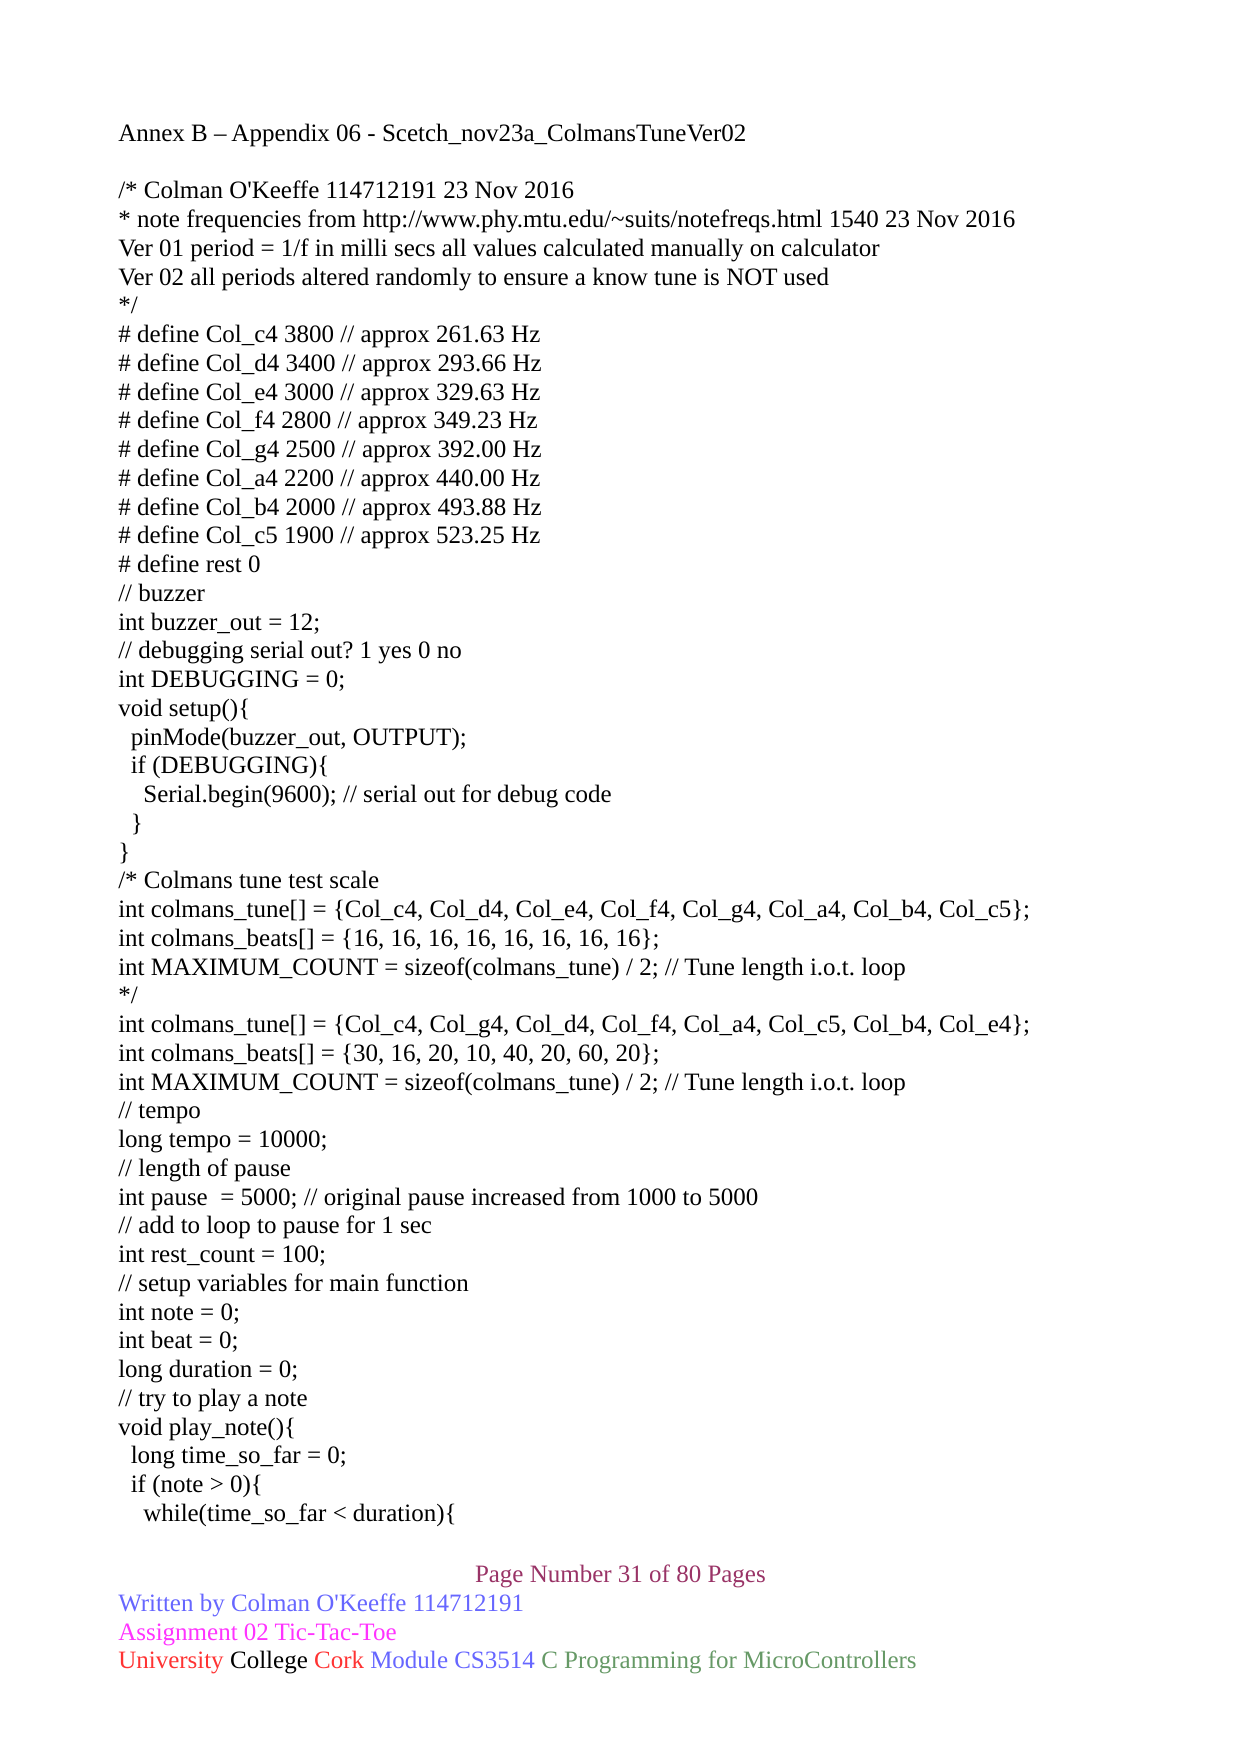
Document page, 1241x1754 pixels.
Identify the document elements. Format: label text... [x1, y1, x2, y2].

text // length of pause [118, 1153, 1122, 1182]
text # define Col_e4 3000 // approx 329.63 Hz [118, 377, 1122, 406]
text int colmans_tune[] = {Col_c4, Col_d4, Col_e4, Col_f4, Col_g4, Col_a4, Col_b4, Col_c5}; [118, 894, 1122, 923]
text long duration = 0; [118, 1354, 1122, 1383]
text } [118, 837, 1122, 866]
text int DEBUGGING = 0; [118, 664, 1122, 693]
text while(time_so_far < duration){ [118, 1498, 1122, 1527]
text int colmans_beats[] = {30, 16, 20, 10, 40, 20, 60, 20}; [118, 1038, 1122, 1067]
text int MAXIMUM_COUNT = sizeof(colmans_tune) / 2; // Tune length i.o.t. loop [118, 1067, 1122, 1096]
text /* Colman O'Keeffe 114712191 23 Nov 2016 [118, 176, 1122, 204]
text Annex B – Appendix 06 - Scetch_nov23a_ColmansTuneVer02 [118, 118, 1122, 147]
text int note = 0; [118, 1297, 1122, 1326]
text // add to loop to pause for 1 sec [118, 1211, 1122, 1239]
text int colmans_beats[] = {16, 16, 16, 16, 16, 16, 16, 16}; [118, 923, 1122, 952]
text * note frequencies from http://www.phy.mtu.edu/~suits/notefreqs.html 1540 23 Nov 2016 [118, 204, 1122, 233]
text # define Col_a4 2200 // approx 440.00 Hz [118, 463, 1122, 492]
text int MAXIMUM_COUNT = sizeof(colmans_tune) / 2; // Tune length i.o.t. loop [118, 952, 1122, 981]
text // tempo [118, 1096, 1122, 1124]
text pinMode(buzzer_out, OUTPUT); [118, 722, 1122, 751]
text */ [118, 291, 1122, 319]
text # define Col_f4 2800 // approx 349.23 Hz [118, 406, 1122, 434]
text // debugging serial out? 1 yes 0 no [118, 636, 1122, 664]
text long tempo = 10000; [118, 1124, 1122, 1153]
text void setup(){ [118, 693, 1122, 722]
text // try to play a note [118, 1383, 1122, 1412]
text # define Col_b4 2000 // approx 493.88 Hz [118, 492, 1122, 521]
text # define rest 0 [118, 549, 1122, 578]
text Ver 01 period = 1/f in milli secs all values calculated manually on calculator [118, 233, 1122, 262]
text void play_note(){ [118, 1412, 1122, 1441]
text # define Col_c5 1900 // approx 523.25 Hz [118, 521, 1122, 549]
text long time_so_far = 0; [118, 1441, 1122, 1469]
text } [118, 808, 1122, 837]
text int colmans_tune[] = {Col_c4, Col_g4, Col_d4, Col_f4, Col_a4, Col_c5, Col_b4, Col_e4}; [118, 1009, 1122, 1038]
text # define Col_d4 3400 // approx 293.66 Hz [118, 348, 1122, 377]
text # define Col_g4 2500 // approx 392.00 Hz [118, 434, 1122, 463]
text // setup variables for main function [118, 1268, 1122, 1297]
text int rest_count = 100; [118, 1239, 1122, 1268]
text // buzzer [118, 578, 1122, 607]
text int beat = 0; [118, 1326, 1122, 1354]
text /* Colmans tune test scale [118, 866, 1122, 894]
text */ [118, 981, 1122, 1009]
text Ver 02 all periods altered randomly to ensure a know tune is NOT used [118, 262, 1122, 291]
text # define Col_c4 3800 // approx 261.63 Hz [118, 319, 1122, 348]
text Serial.begin(9600); // serial out for debug code [118, 779, 1122, 808]
text if (DEBUGGING){ [118, 751, 1122, 779]
text int pause = 5000; // original pause increased from 1000 to 5000 [118, 1182, 1122, 1211]
text int buzzer_out = 12; [118, 607, 1122, 636]
text if (note > 0){ [118, 1469, 1122, 1498]
